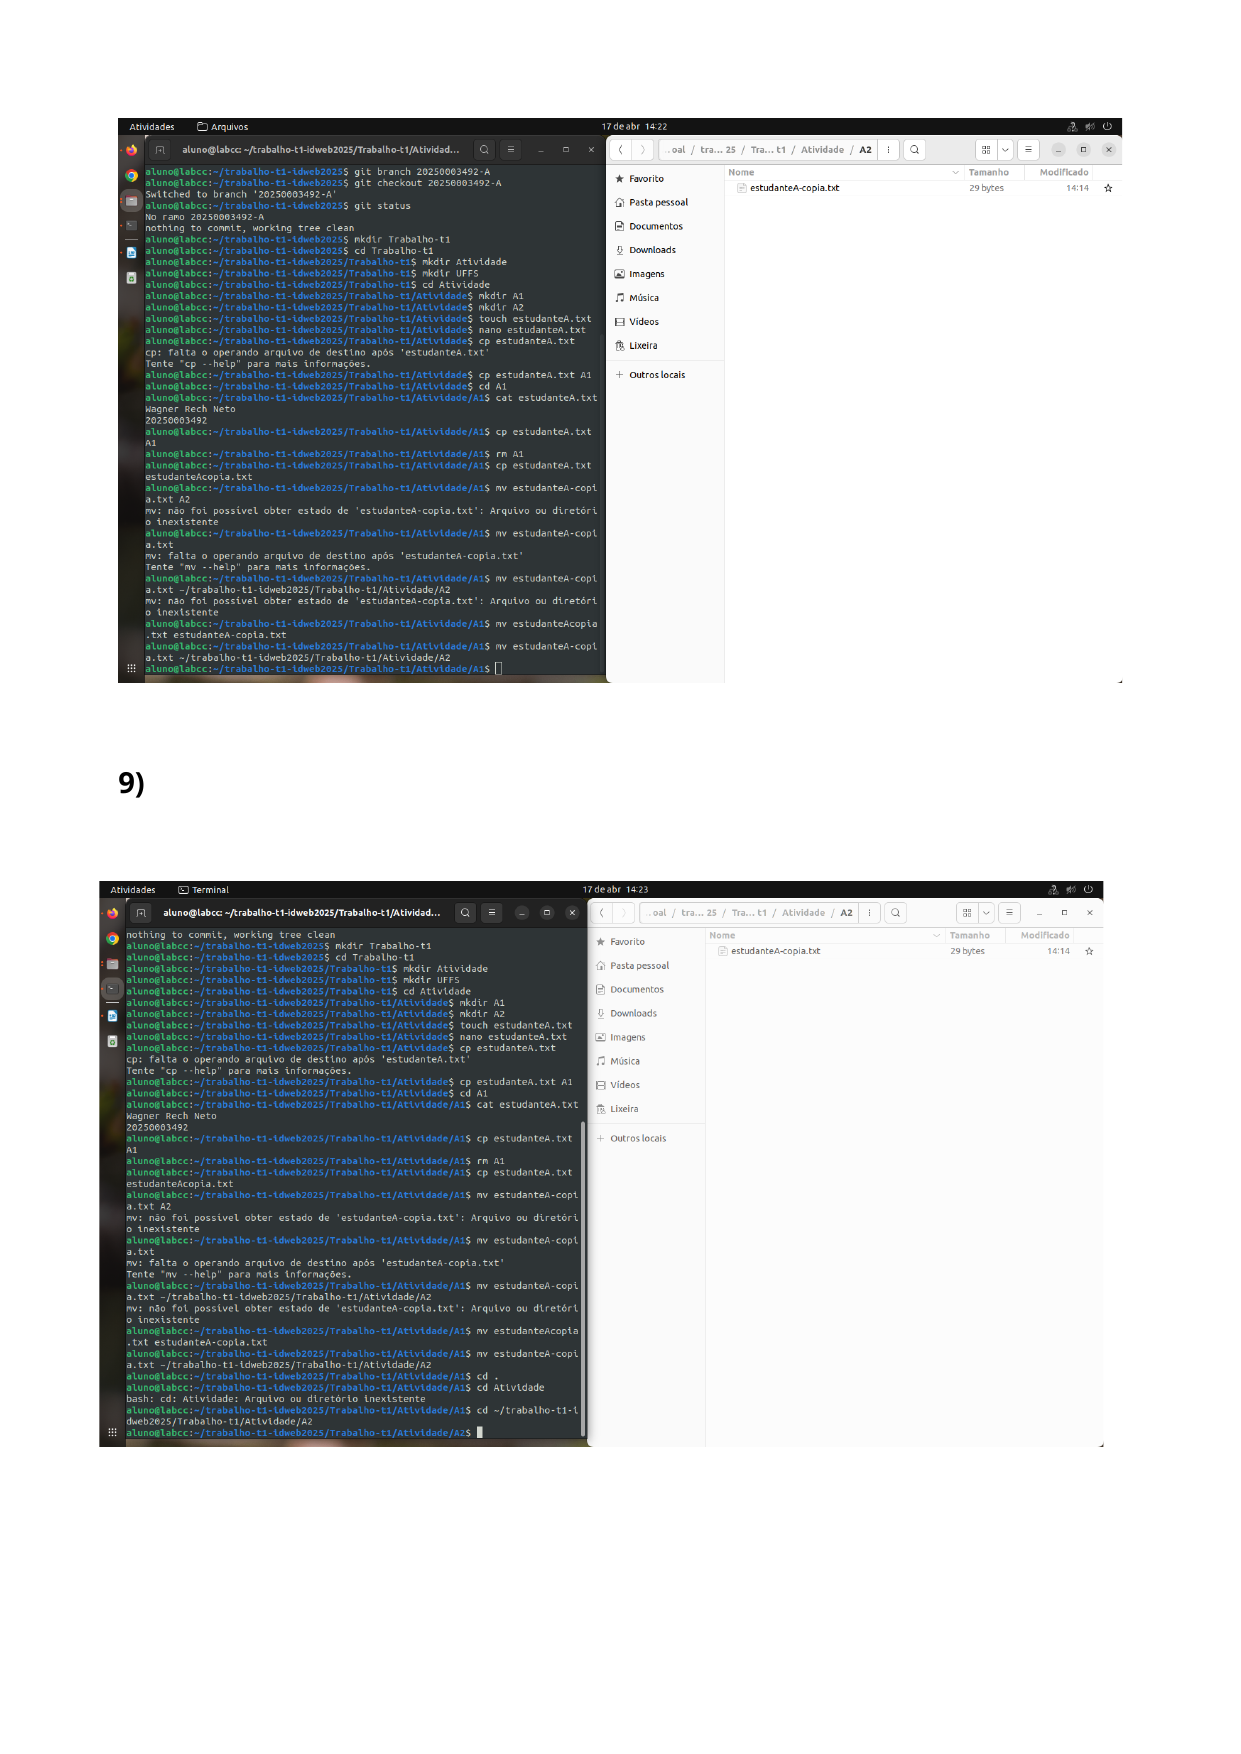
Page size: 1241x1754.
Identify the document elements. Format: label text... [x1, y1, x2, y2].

text 9) [118, 762, 1122, 802]
picture [118, 118, 1123, 683]
picture [99, 881, 1104, 1447]
